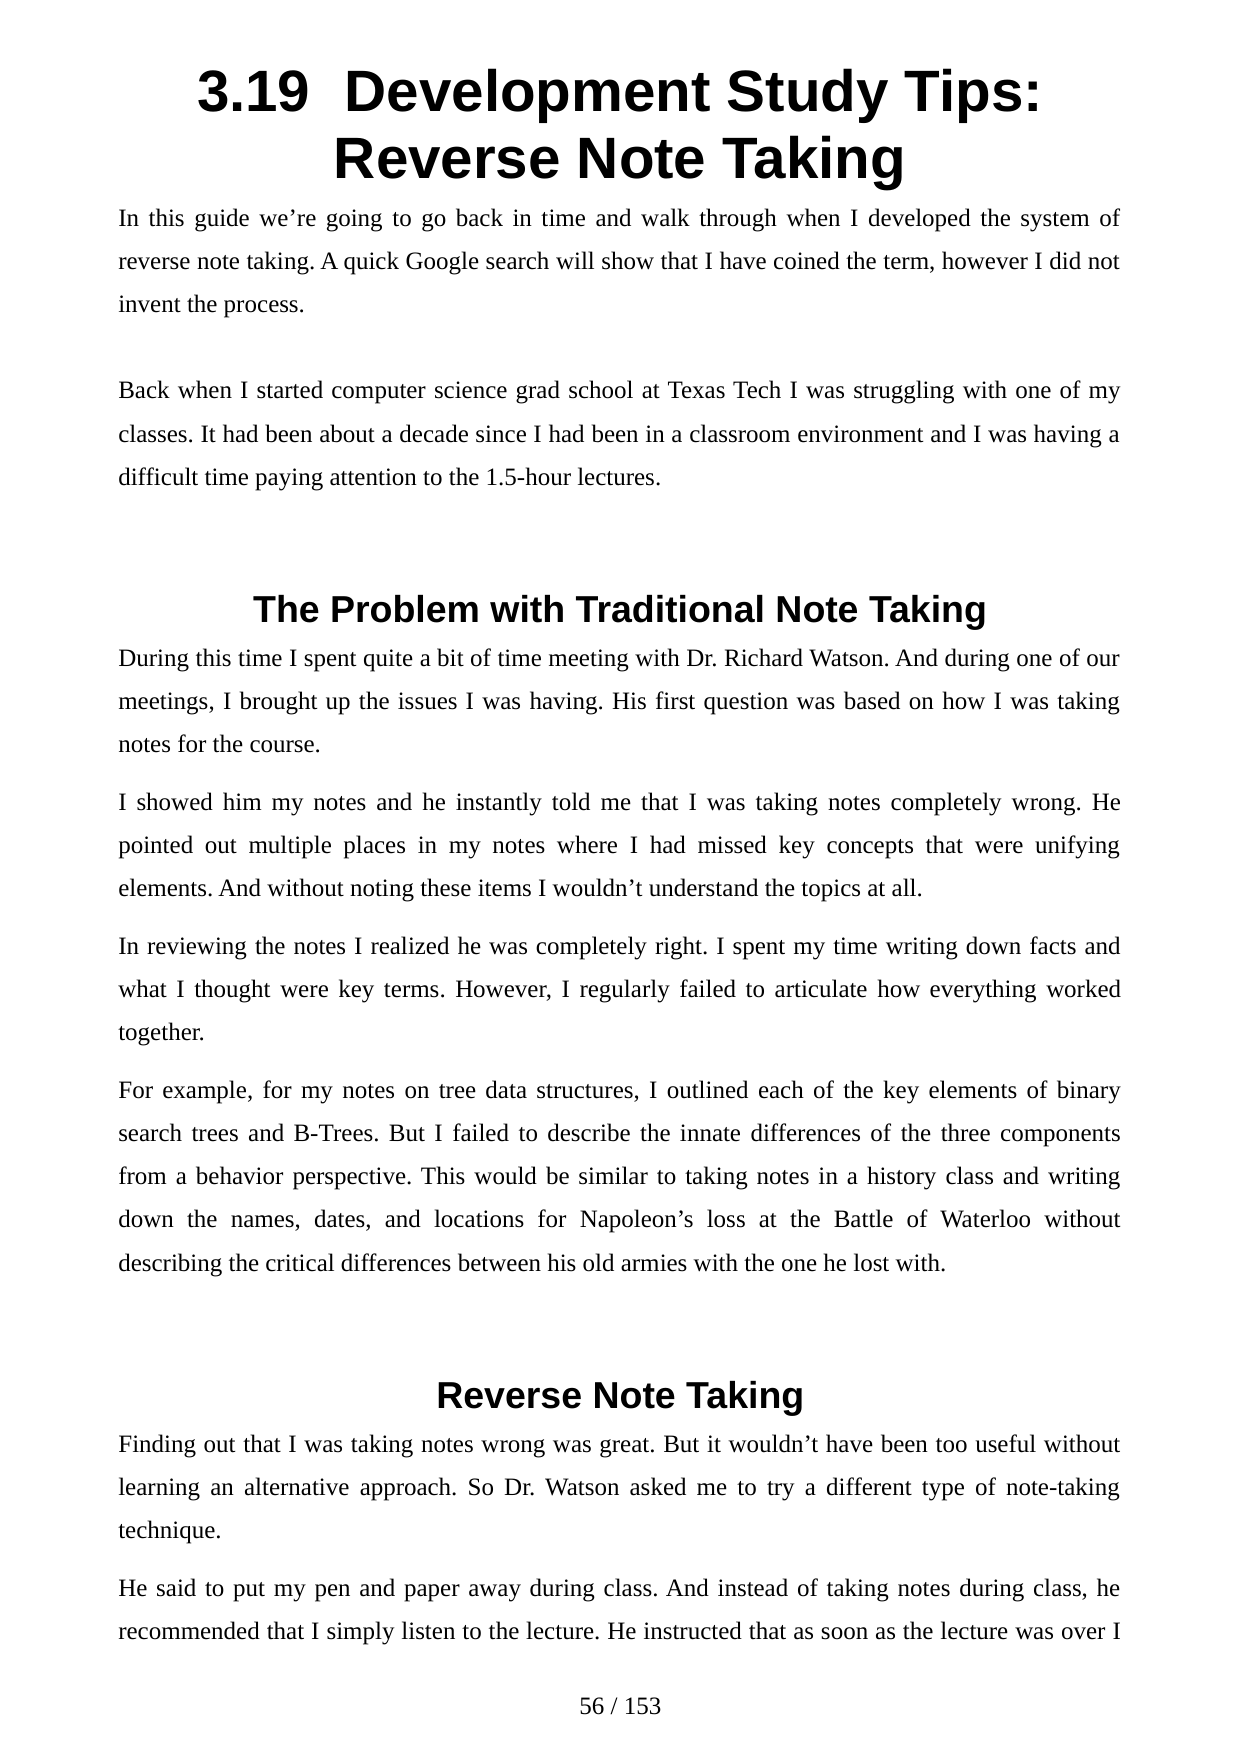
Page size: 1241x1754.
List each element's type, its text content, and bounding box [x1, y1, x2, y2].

text Finding out that I was taking notes wrong was great. But it wouldn’t have been too useful without learning an alternative approach. So Dr. Watson asked me to try a different type of note-taking technique. [118, 1429, 1122, 1544]
subtitle Reverse Note Taking [118, 1373, 1122, 1417]
text For example, for my notes on tree data structures, I outlined each of the key elements of binary search trees and B-Trees. But I failed to describe the innate differences of the three components from a behavior perspective. This would be similar to taking notes in a history class and writing down the names, dates, and locations for Napoleon’s loss at the Battle of Waterloo without describing the critical differences between his old armies with the one he lost with. [118, 1075, 1122, 1276]
text During this time I spent quite a bit of time meeting with Dr. Richard Watson. And during one of our meetings, I brought up the issues I was having. His first question was based on how I was taking notes for the course. [118, 643, 1122, 758]
text I showed him my notes and he instantly told me that I was taking notes completely wrong. He pointed out multiple places in my notes where I had missed key concepts that were unifying elements. And without noting these items I wouldn’t understand the topics at all. [118, 787, 1122, 902]
text Back when I started computer science grad school at Texas Tech I was struggling with one of my classes. It had been about a decade since I had been in a classroom environment and I was having a difficult time paying attention to the 1.5-hour lectures. [118, 376, 1122, 491]
text In this guide we’re going to go back in time and walk through when I developed the system of reverse note taking. A quick Google search will show that I have coined the term, however I did not invent the process. [118, 203, 1122, 318]
text He said to put my pen and paper away during class. And instead of taking notes during class, he recommended that I simply listen to the lecture. He instructed that as soon as the lecture was over I [118, 1573, 1122, 1645]
text In reviewing the notes I realized he was completely right. I spent my time writing down facts and what I thought were key terms. However, I regularly failed to articulate how everything worked together. [118, 931, 1122, 1046]
subtitle The Problem with Traditional Note Taking [118, 588, 1122, 631]
title 3.19 Development Study Tips: Reverse Note Taking [118, 56, 1122, 190]
